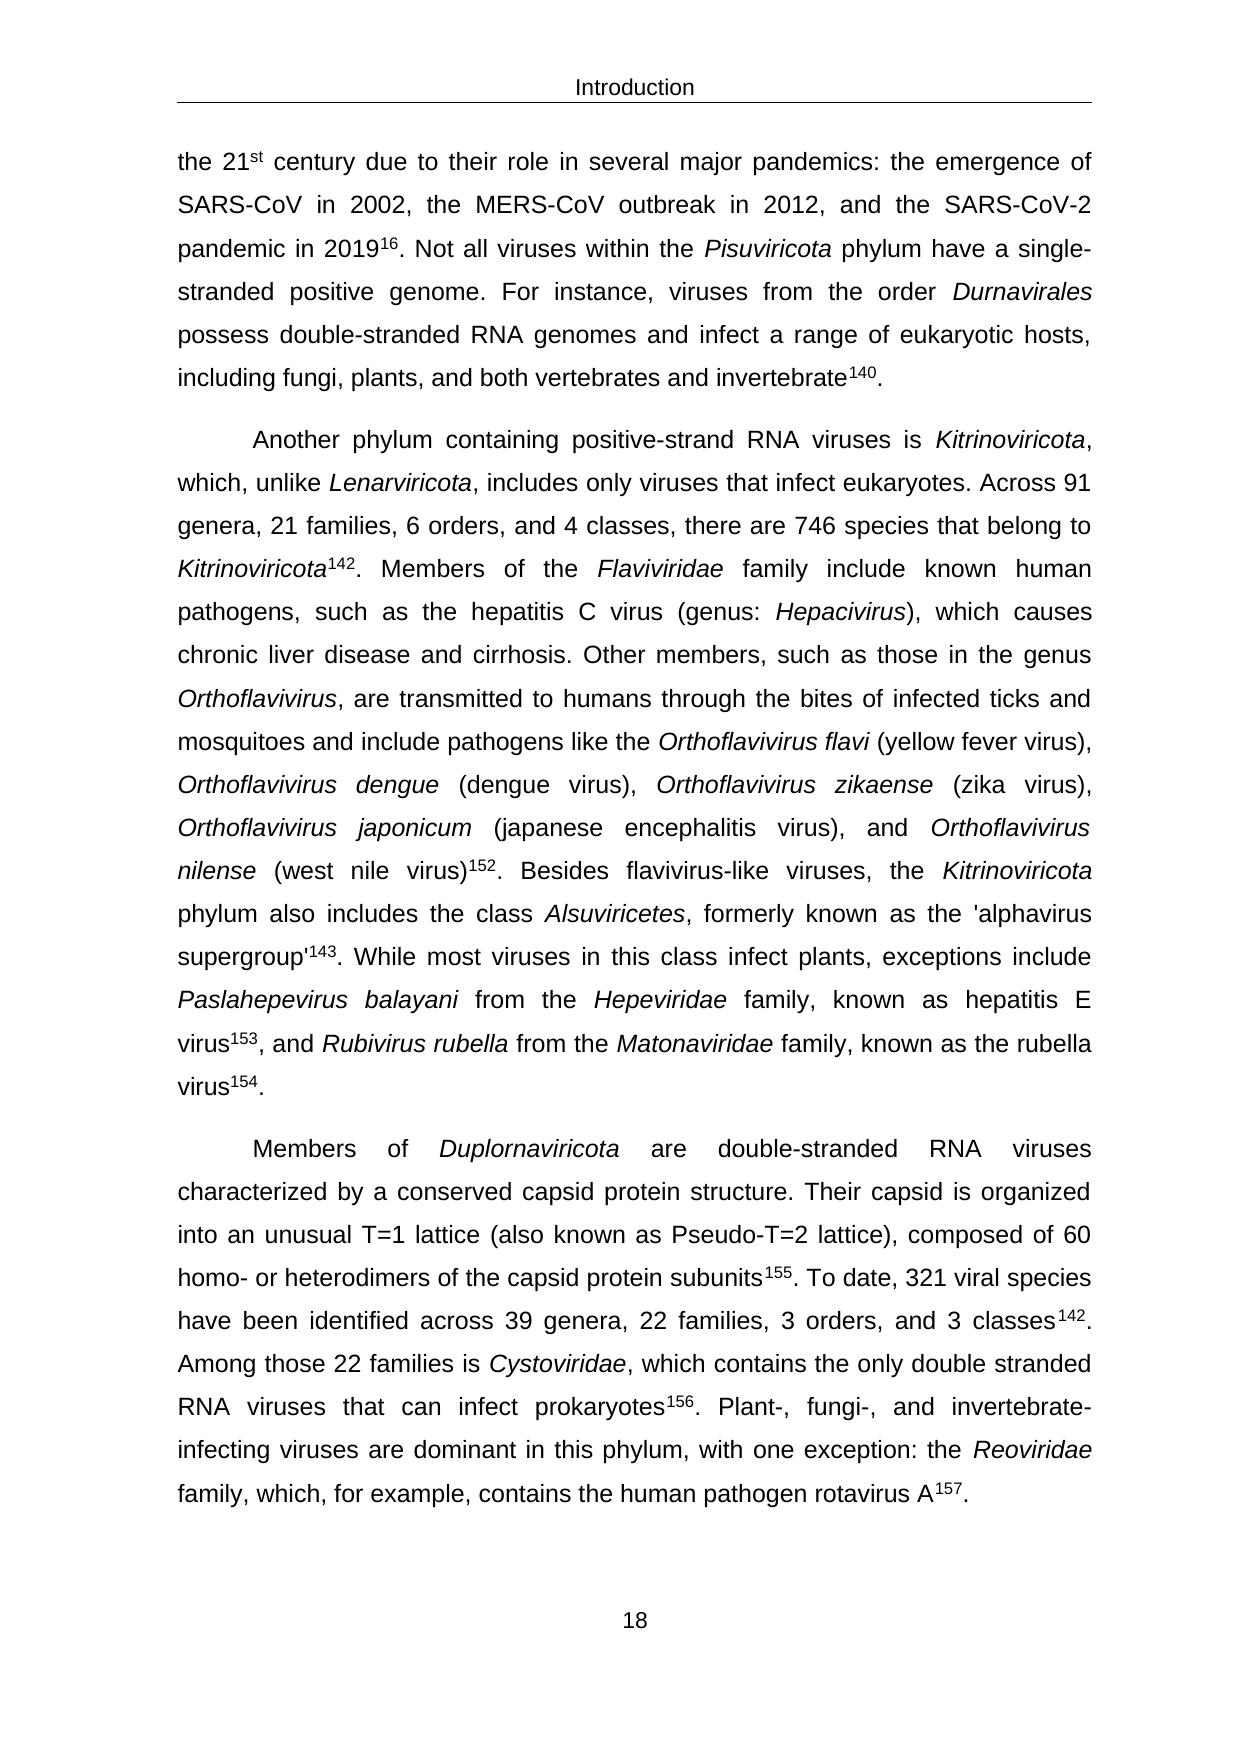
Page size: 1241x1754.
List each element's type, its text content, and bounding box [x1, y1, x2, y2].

text the 21st century due to their role in several major pandemics: the emergence of SARS-CoV in 2002, the MERS-CoV outbreak in 2012, and the SARS-CoV-2 pandemic in 201916. Not all viruses within the Pisuviricota phylum have a single-stranded positive genome. For instance, viruses from the order Durnavirales possess double-stranded RNA genomes and infect a range of eukaryotic hosts, including fungi, plants, and both vertebrates and invertebrate140. [177, 147, 1092, 392]
text Another phylum containing positive-strand RNA viruses is Kitrinoviricota, which, unlike Lenarviricota, includes only viruses that infect eukaryotes. Across 91 genera, 21 families, 6 orders, and 4 classes, there are 746 species that belong to Kitrinoviricota142. Members of the Flaviviridae family include known human pathogens, such as the hepatitis C virus (genus: Hepacivirus), which causes chronic liver disease and cirrhosis. Other members, such as those in the genus Orthoflavivirus, are transmitted to humans through the bites of infected ticks and mosquitoes and include pathogens like the Orthoflavivirus flavi (yellow fever virus), Orthoflavivirus dengue (dengue virus), Orthoflavivirus zikaense (zika virus), Orthoflavivirus japonicum (japanese encephalitis virus), and Orthoflavivirus nilense (west nile virus)152. Besides flavivirus-like viruses, the Kitrinoviricota phylum also includes the class Alsuviricetes, formerly known as the 'alphavirus supergroup'143. While most viruses in this class infect plants, exceptions include Paslahepevirus balayani from the Hepeviridae family, known as hepatitis E virus153, and Rubivirus rubella from the Matonaviridae family, known as the rubella virus154. [177, 425, 1092, 1101]
text Members of Duplornaviricota are double-stranded RNA viruses characterized by a conserved capsid protein structure. Their capsid is organized into an unusual T=1 lattice (also known as Pseudo-T=2 lattice), composed of 60 homo- or heterodimers of the capsid protein subunits155. To date, 321 viral species have been identified across 39 genera, 22 families, 3 orders, and 3 classes142. Among those 22 families is Cystoviridae, which contains the only double stranded RNA viruses that can infect prokaryotes156. Plant-, fungi-, and invertebrate-infecting viruses are dominant in this phylum, with one exception: the Reoviridae family, which, for example, contains the human pathogen rotavirus A157. [177, 1134, 1092, 1507]
